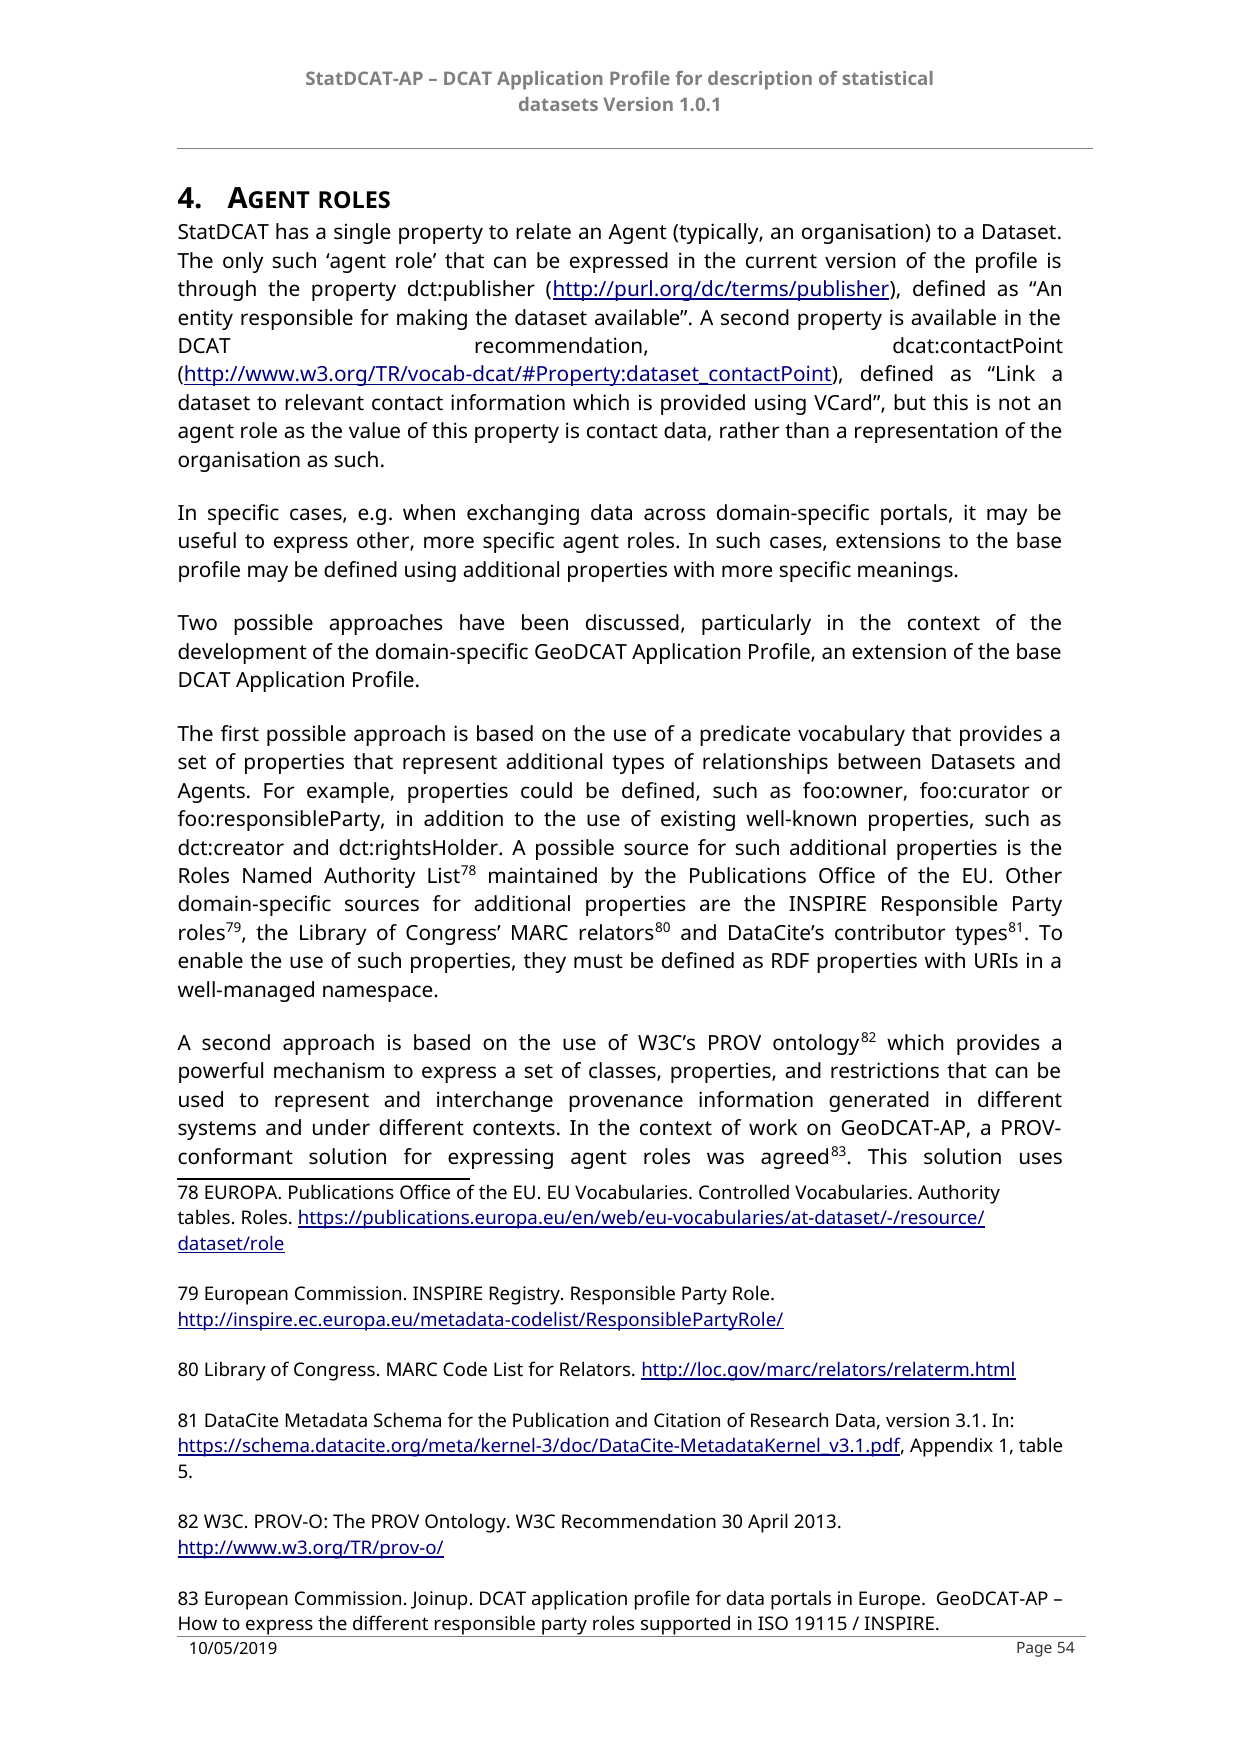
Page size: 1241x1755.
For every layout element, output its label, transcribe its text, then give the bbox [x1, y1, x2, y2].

text In specific cases, e.g. when exchanging data across domain-specific portals, it may be useful to express other, more specific agent roles. In such cases, extensions to the base profile may be defined using additional properties with more specific meanings. [177, 498, 1063, 583]
text The first possible approach is based on the use of a predicate vocabulary that provides a set of properties that represent additional types of relationships between Datasets and Agents. For example, properties could be defined, such as foo:owner, foo:curator or foo:responsibleParty, in addition to the use of existing well-known properties, such as dct:creator and dct:rightsHolder. A possible source for such additional properties is the Roles Named Authority List maintained by the Publications Office of the EU. Other domain-specific sources for additional properties are the INSPIRE Responsible Party roles, the Library of Congress’ MARC relators and DataCite’s contributor types. To enable the use of such properties, they must be defined as RDF properties with URIs in a well-managed namespace. [177, 719, 1063, 1003]
text DataCite Metadata Schema for the Publication and Citation of Research Data, version 3.1. In: https://schema.datacite.org/meta/kernel-3/doc/DataCite-MetadataKernel_v3.1.pdf, Appendix 1, table 5. [177, 1407, 1063, 1484]
text European Commission. INSPIRE Registry. Responsible Party Role. http://inspire.ec.europa.eu/metadata-codelist/ResponsiblePartyRole/ [177, 1281, 1063, 1332]
text W3C. PROV-O: The PROV Ontology. W3C Recommendation 30 April 2013. http://www.w3.org/TR/prov-o/ [177, 1509, 1063, 1560]
subtitle Agent roles [177, 178, 1063, 217]
text European Commission. Joinup. DCAT application profile for data portals in Europe. GeoDCAT-AP – How to express the different responsible party roles supported in ISO 19115 / INSPIRE. [177, 1585, 1063, 1636]
text Library of Congress. MARC Code List for Relators. http://loc.gov/marc/relators/relaterm.html [177, 1357, 1063, 1382]
text A second approach is based on the use of W3C’s PROV ontology which provides a powerful mechanism to express a set of classes, properties, and restrictions that can be used to represent and interchange provenance information generated in different systems and under different contexts. In the context of work on GeoDCAT-AP, a PROV-conformant solution for expressing agent roles was agreed. This solution uses [177, 1028, 1063, 1170]
text StatDCAT has a single property to relate an Agent (typically, an organisation) to a Dataset. The only such ‘agent role’ that can be expressed in the current version of the profile is through the property dct:publisher (http://purl.org/dc/terms/publisher), defined as “An entity responsible for making the dataset available”. A second property is available in the DCAT recommendation, dcat:contactPoint (http://www.w3.org/TR/vocab-dcat/#Property:dataset_contactPoint), defined as “Link a dataset to relevant contact information which is provided using VCard”, but this is not an agent role as the value of this property is contact data, rather than a representation of the organisation as such. [177, 217, 1063, 473]
text Two possible approaches have been discussed, particularly in the context of the development of the domain-specific GeoDCAT Application Profile, an extension of the base DCAT Application Profile. [177, 608, 1063, 694]
text EUROPA. Publications Office of the EU. EU Vocabularies. Controlled Vocabularies. Authority tables. Roles. https://publications.europa.eu/en/web/eu-vocabularies/at-dataset/-/resource/dataset/role [177, 1179, 1063, 1256]
